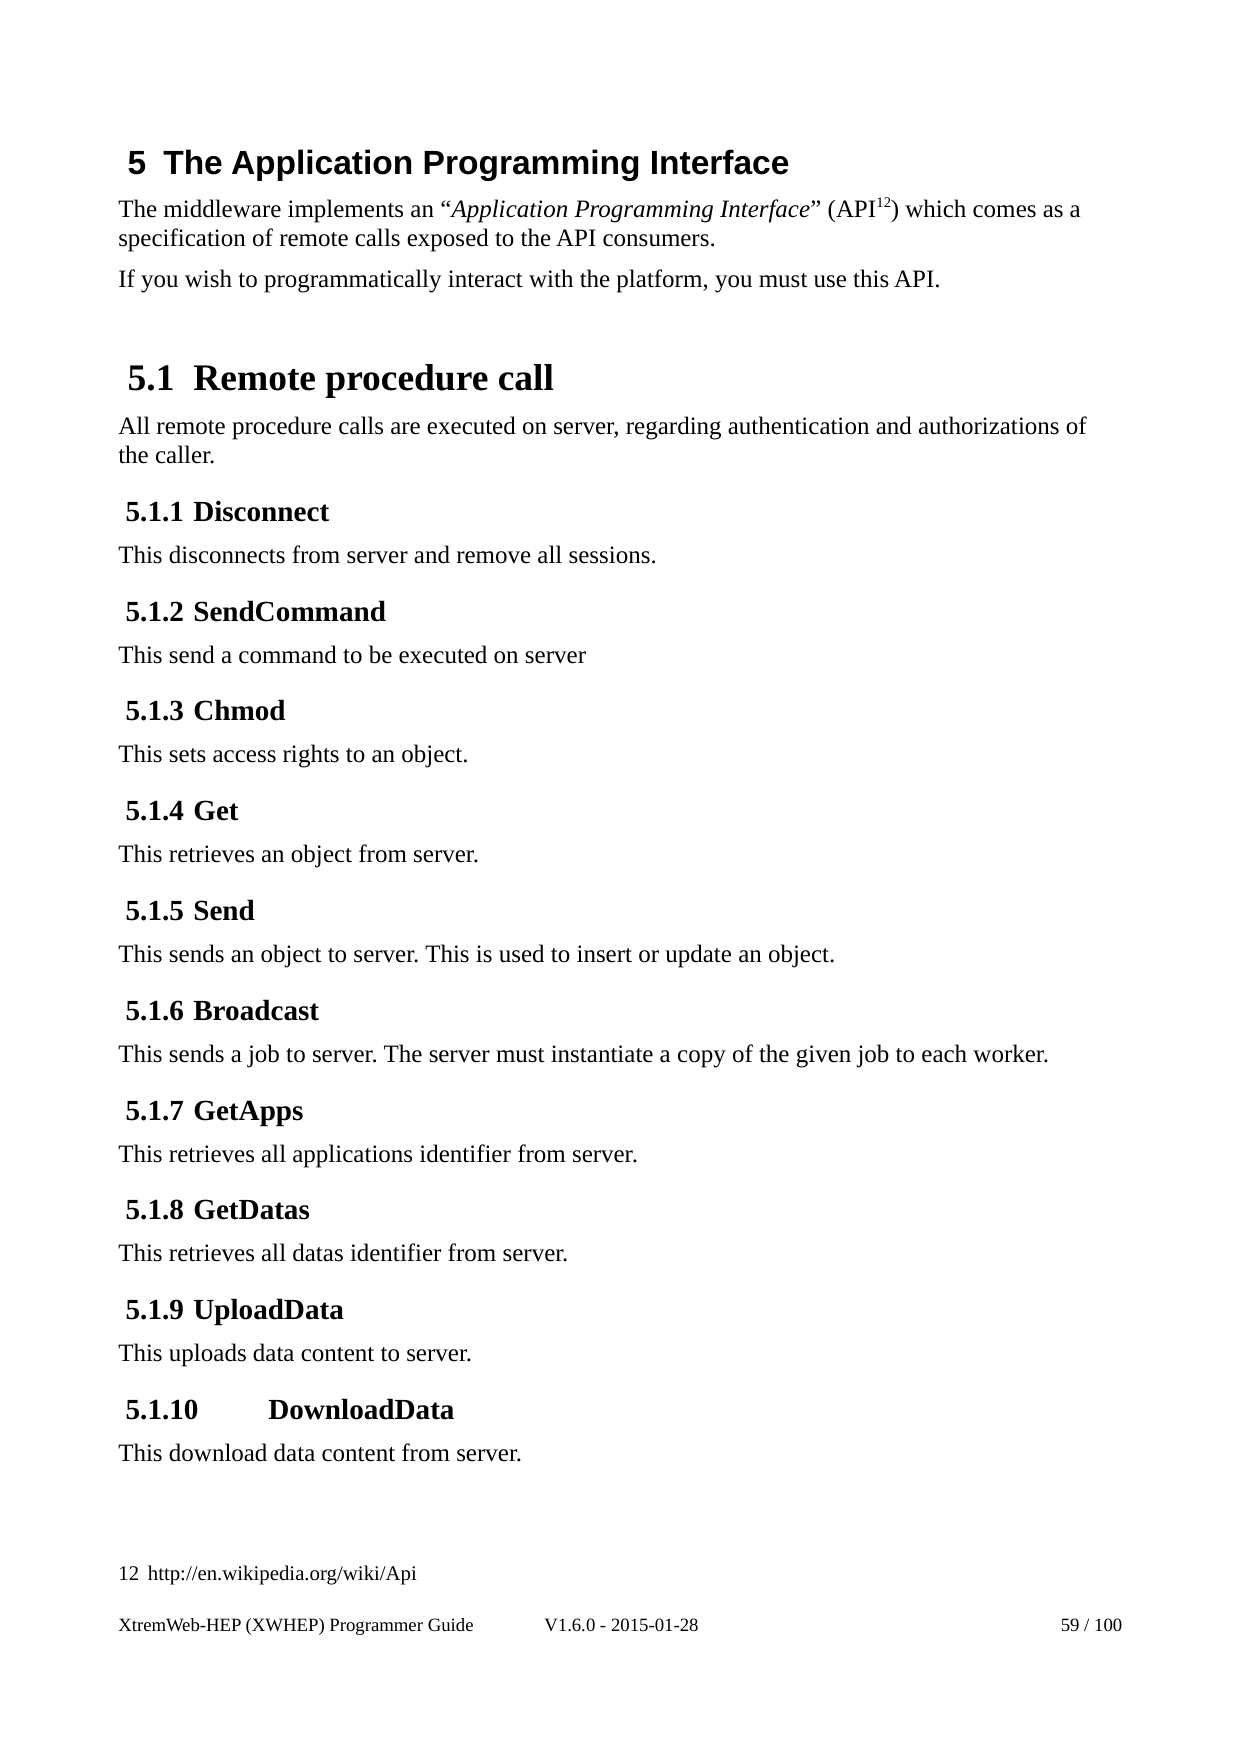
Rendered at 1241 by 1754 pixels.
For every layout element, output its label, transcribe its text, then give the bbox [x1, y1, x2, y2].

text If you wish to programmatically interact with the platform, you must use this API. [118, 264, 1122, 293]
text This sends a job to server. The server must instantiate a copy of the given job to each worker. [118, 1039, 1122, 1068]
subtitle Chmod [118, 693, 1122, 727]
subtitle SendCommand [118, 594, 1122, 627]
subtitle Remote procedure call [118, 356, 1122, 399]
text This download data content from server. [118, 1438, 1122, 1467]
subtitle UploadData [118, 1292, 1122, 1326]
text This sends an object to server. This is used to insert or update an object. [118, 939, 1122, 968]
subtitle Broadcast [118, 993, 1122, 1026]
subtitle GetApps [118, 1093, 1122, 1126]
subtitle Disconnect [118, 494, 1122, 527]
text This send a command to be executed on server [118, 640, 1122, 668]
subtitle Send [118, 893, 1122, 927]
text This retrieves an object from server. [118, 839, 1122, 868]
text http://en.wikipedia.org/wiki/Api [118, 1561, 1122, 1585]
subtitle The Application Programming Interface [118, 143, 1122, 182]
text This disconnects from server and remove all sessions. [118, 540, 1122, 569]
subtitle GetDatas [118, 1192, 1122, 1226]
text All remote procedure calls are executed on server, regarding authentication and authorizations of the caller. [118, 411, 1122, 469]
subtitle DownloadData [118, 1392, 1122, 1426]
subtitle Get [118, 793, 1122, 827]
text This retrieves all datas identifier from server. [118, 1238, 1122, 1267]
text This uploads data content to server. [118, 1338, 1122, 1367]
text This retrieves all applications identifier from server. [118, 1139, 1122, 1167]
text The middleware implements an “Application Programming Interface” (API) which comes as a specification of remote calls exposed to the API consumers. [118, 194, 1122, 252]
text This sets access rights to an object. [118, 739, 1122, 768]
